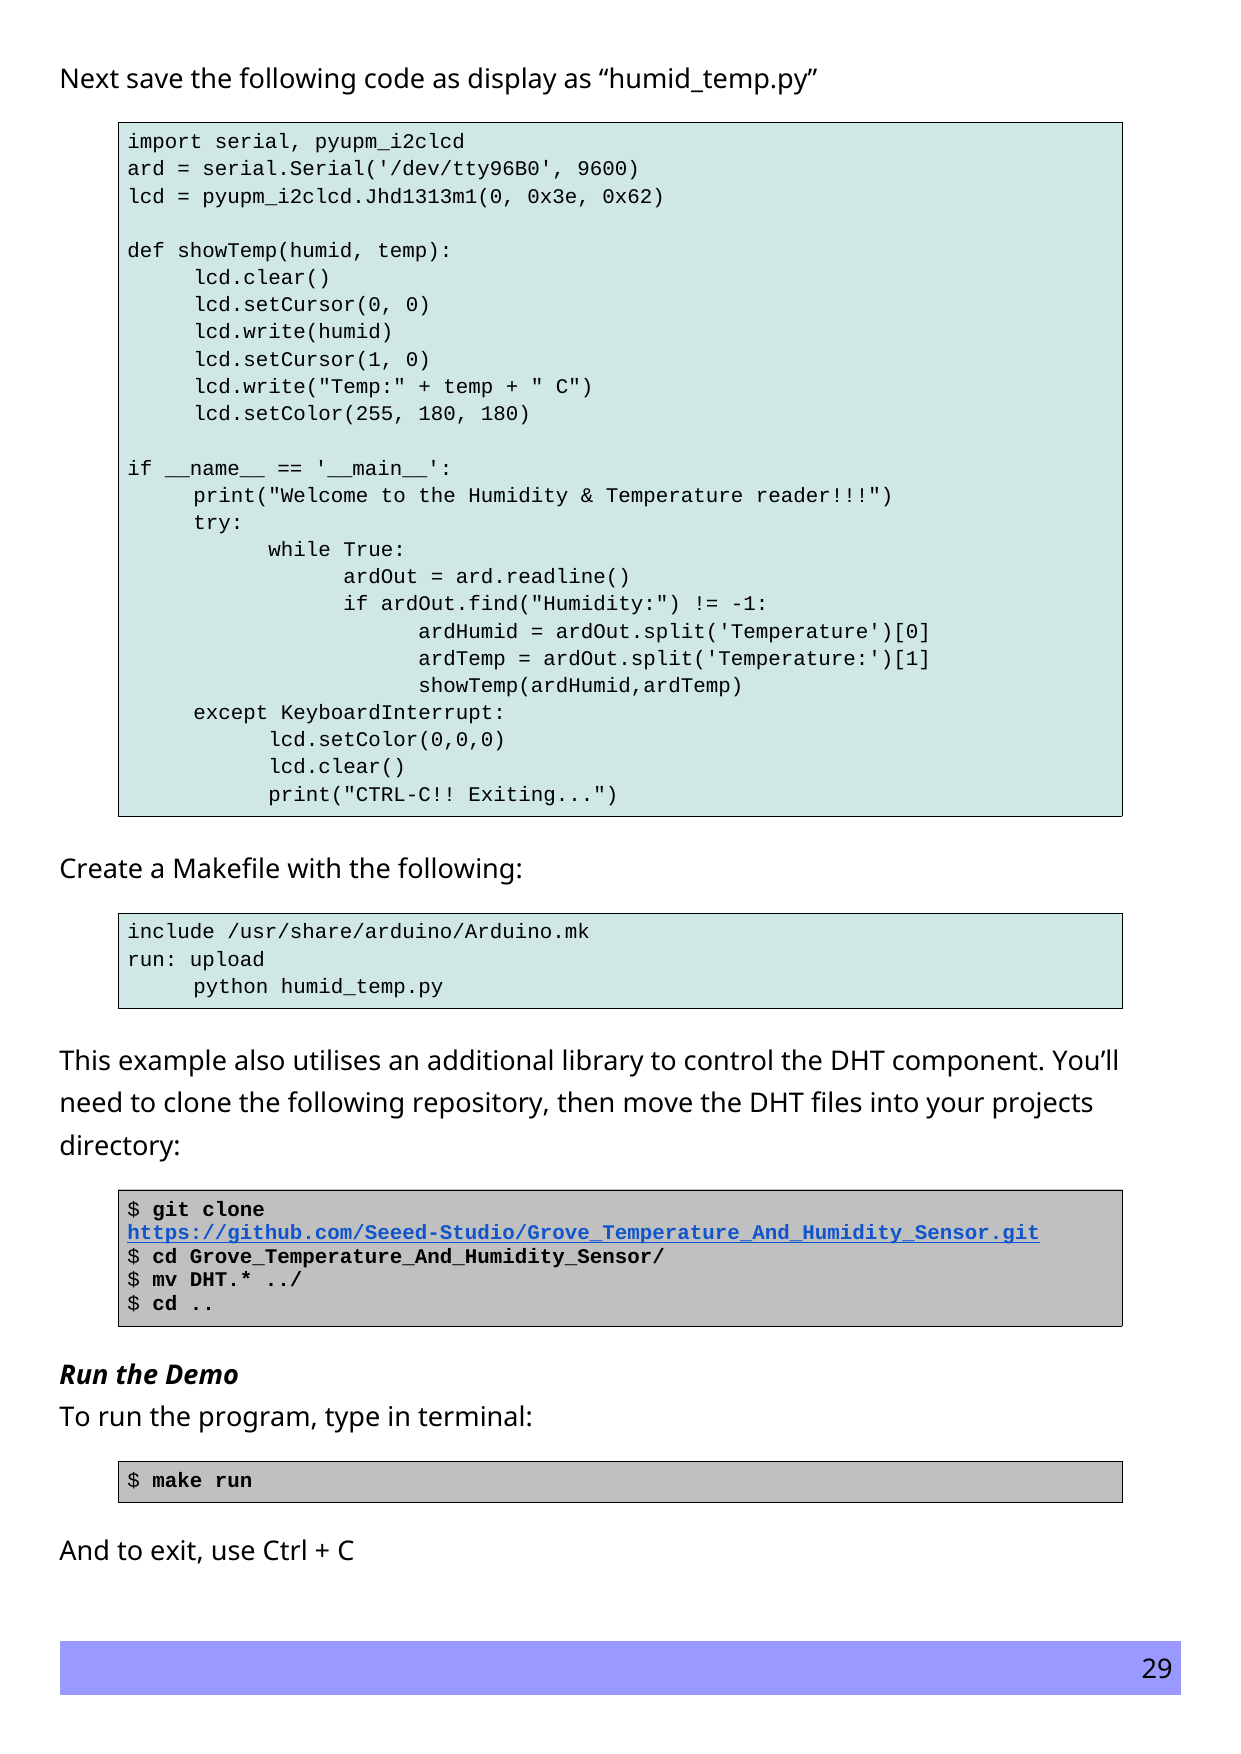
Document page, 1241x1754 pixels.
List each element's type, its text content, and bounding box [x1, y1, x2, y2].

text And to exit, use Ctrl + C [59, 1532, 1181, 1569]
list try: [119, 503, 1122, 530]
list lcd.clear() [119, 748, 1122, 775]
text This example also utilises an additional library to control the DHT component. You’ll need to clone the following repository, then move the DHT files into your projects directory: [59, 1042, 1181, 1163]
list print("Welcome to the Humidity & Temperature reader!!!") [119, 476, 1122, 503]
text Next save the following code as display as “humid_temp.py” [59, 59, 1181, 96]
list lcd.write("Temp:" + temp + " C") [119, 367, 1122, 394]
list lcd.setCursor(1, 0) [119, 340, 1122, 367]
list import serial, pyupm_i2clcd [119, 123, 1122, 149]
list python humid_temp.py [119, 967, 1122, 1008]
list ard = serial.Serial('/dev/tty96B0', 9600) [119, 149, 1122, 177]
list lcd.clear() [119, 258, 1122, 285]
list showTemp(ardHumid,ardTemp) [119, 666, 1122, 693]
text $ cd Grove_Temperature_And_Humidity_Sensor/ [119, 1237, 1122, 1261]
list lcd.write(humid) [119, 313, 1122, 340]
text $ mv DHT.* ../ [119, 1261, 1122, 1284]
list lcd.setColor(0,0,0) [119, 720, 1122, 748]
list ardOut = ard.readline() [119, 557, 1122, 584]
list def showTemp(humid, temp): [119, 231, 1122, 258]
list ardHumid = ardOut.split('Temperature')[0] [119, 612, 1122, 639]
text $ make run [119, 1462, 1122, 1502]
list include /usr/share/arduino/Arduino.mk [119, 914, 1122, 940]
subtitle Run the Demo [59, 1355, 1181, 1392]
list lcd = pyupm_i2clcd.Jhd1313m1(0, 0x3e, 0x62) [119, 177, 1122, 204]
list run: upload [119, 940, 1122, 967]
list except KeyboardInterrupt: [119, 693, 1122, 720]
list lcd.setCursor(0, 0) [119, 285, 1122, 313]
text Create a Makefile with the following: [59, 849, 1181, 886]
text $ cd .. [119, 1284, 1122, 1326]
list ardTemp = ardOut.split('Temperature:')[1] [119, 639, 1122, 666]
list print("CTRL-C!! Exiting...") [119, 775, 1122, 816]
list while True: [119, 530, 1122, 557]
list if __name__ == '__main__': [119, 448, 1122, 476]
text To run the program, type in terminal: [59, 1398, 1181, 1434]
list if ardOut.find("Humidity:") != -1: [119, 584, 1122, 612]
text $ git clone https://github.com/Seeed-Studio/Grove_Temperature_And_Humidity_Sensor.git [119, 1191, 1122, 1237]
list lcd.setColor(255, 180, 180) [119, 394, 1122, 421]
